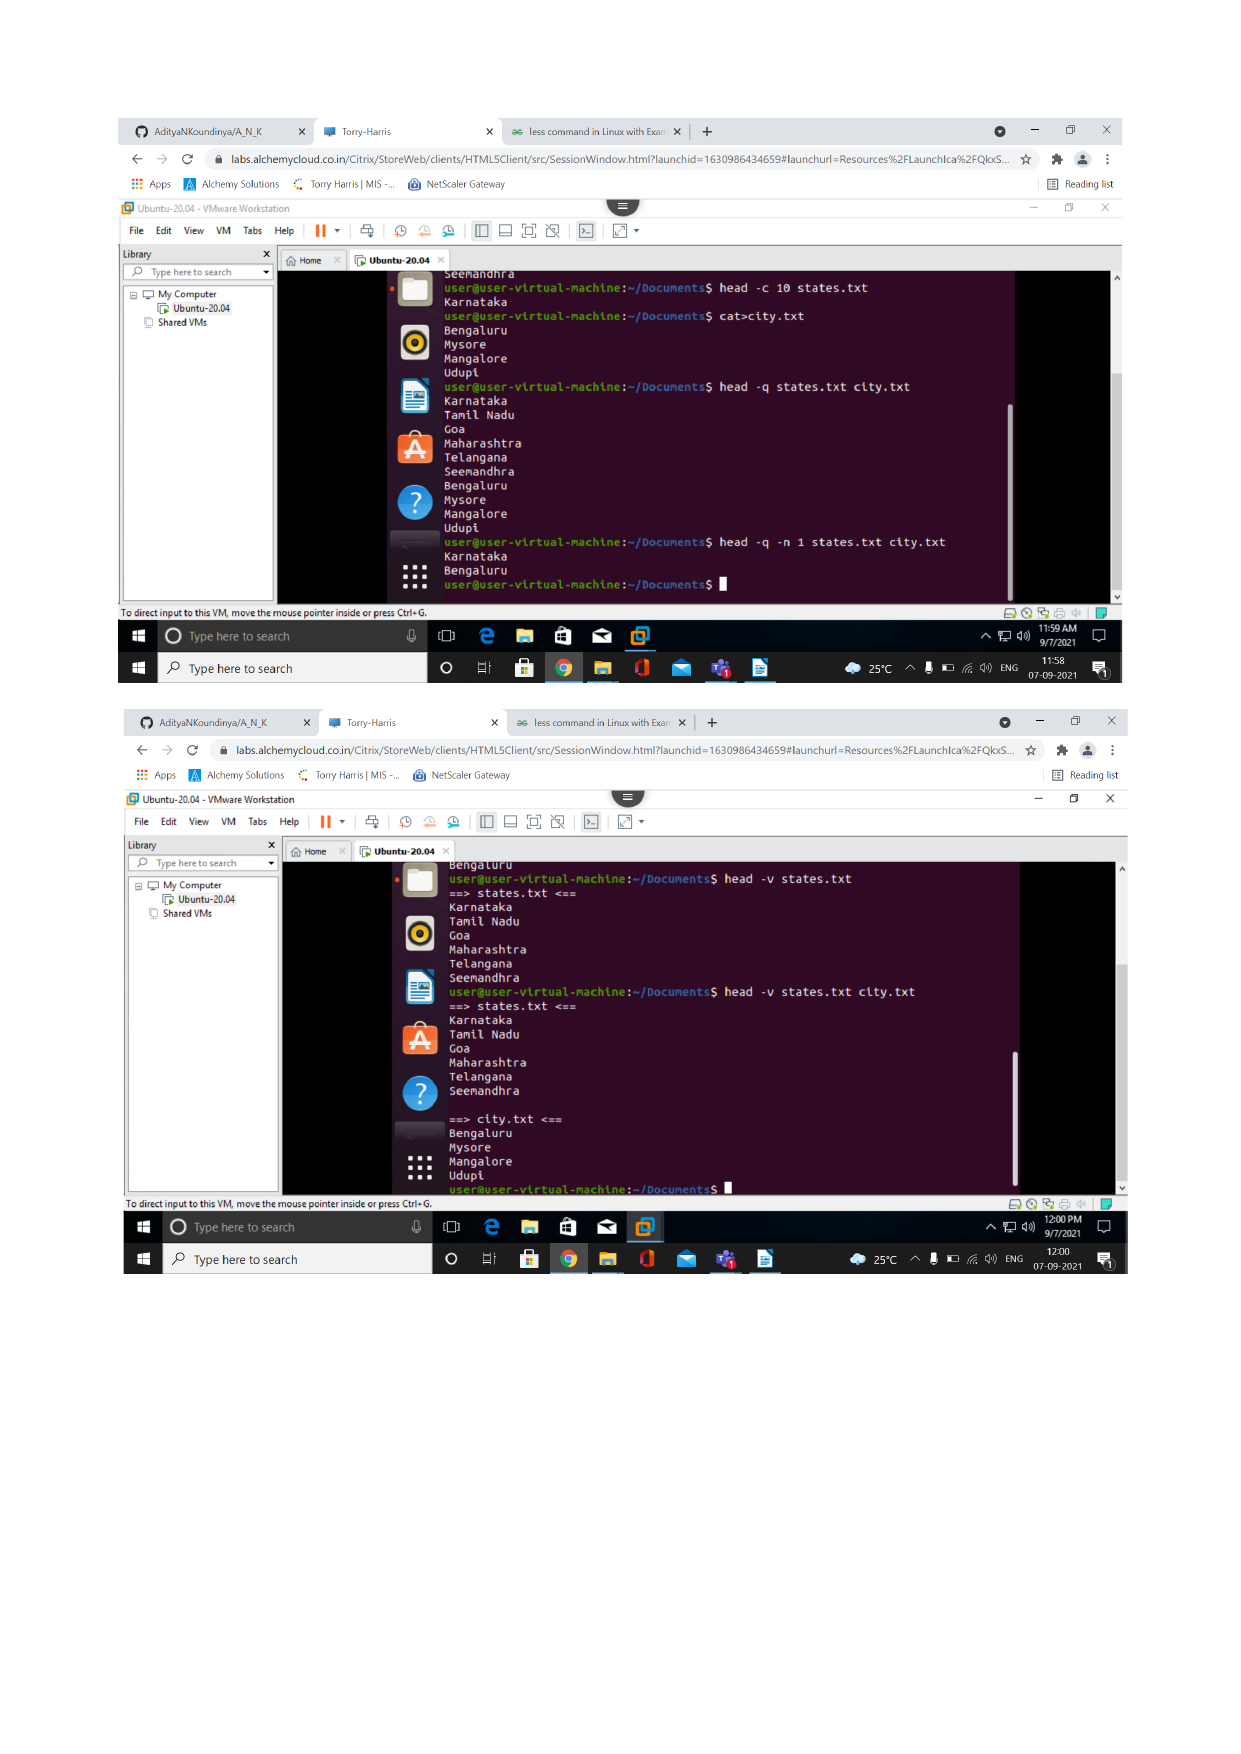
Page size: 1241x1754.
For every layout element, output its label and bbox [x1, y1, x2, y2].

picture [123, 709, 1128, 1274]
picture [118, 118, 1123, 683]
